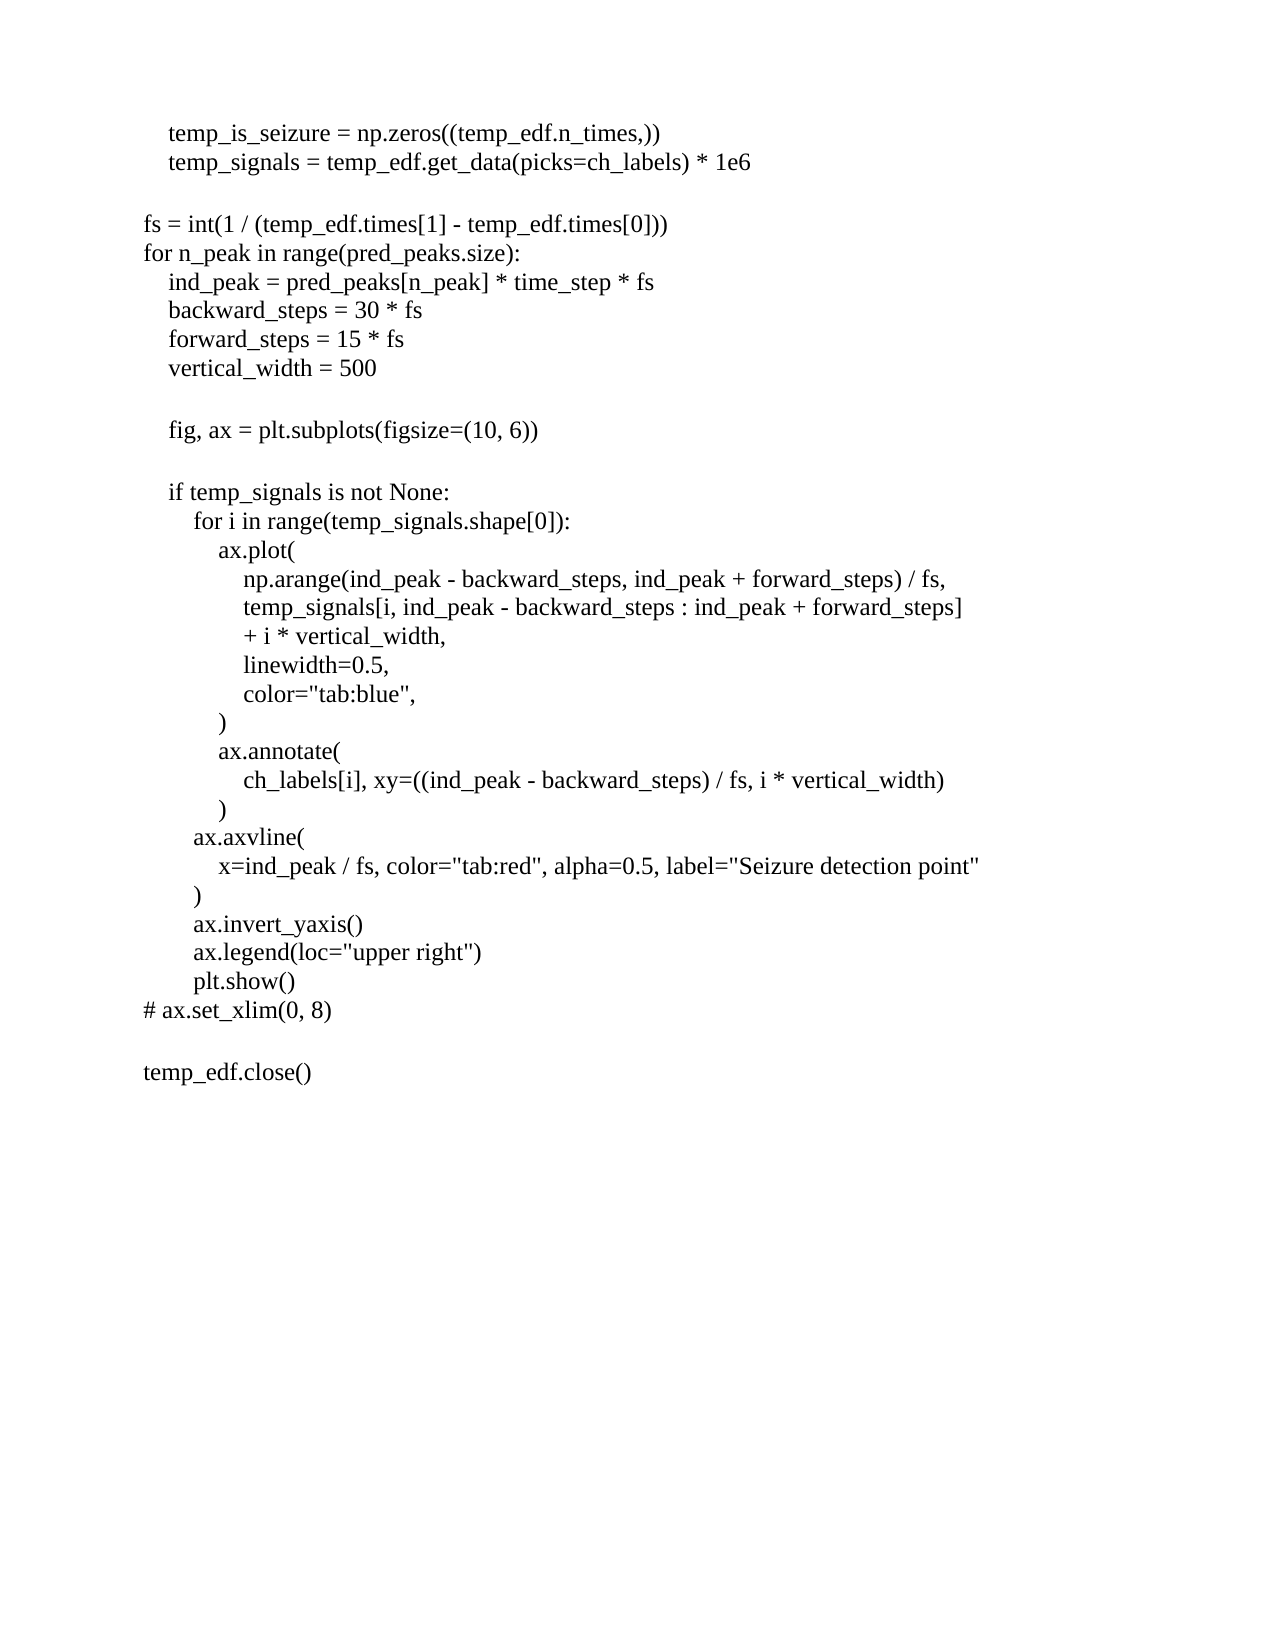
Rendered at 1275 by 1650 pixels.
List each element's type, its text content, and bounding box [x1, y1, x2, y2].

text temp_is_seizure = np.zeros((temp_edf.n_times,)) [118, 118, 1157, 147]
text x=ind_peak / fs, color="tab:red", alpha=0.5, label="Seizure detection point" [118, 851, 1157, 880]
text ax.invert_yaxis() [118, 909, 1157, 937]
text for i in range(temp_signals.shape[0]): [118, 506, 1157, 535]
text if temp_signals is not None: [118, 477, 1157, 506]
text ax.legend(loc="upper right") [118, 937, 1157, 966]
text + i * vertical_width, [118, 621, 1157, 650]
text np.arange(ind_peak - backward_steps, ind_peak + forward_steps) / fs, [118, 564, 1157, 592]
text temp_edf.close() [118, 1057, 1157, 1086]
text forward_steps = 15 * fs [118, 324, 1157, 353]
text # ax.set_xlim(0, 8) [118, 995, 1157, 1024]
text ) [118, 880, 1157, 909]
text ax.axvline( [118, 822, 1157, 851]
text plt.show() [118, 966, 1157, 995]
text ) [118, 707, 1157, 736]
text ch_labels[i], xy=((ind_peak - backward_steps) / fs, i * vertical_width) [118, 765, 1157, 794]
text linewidth=0.5, [118, 650, 1157, 679]
text ) [118, 794, 1157, 822]
text backward_steps = 30 * fs [118, 295, 1157, 324]
text ax.annotate( [118, 736, 1157, 765]
text temp_signals[i, ind_peak - backward_steps : ind_peak + forward_steps] [118, 592, 1157, 621]
text color="tab:blue", [118, 679, 1157, 707]
text vertical_width = 500 [118, 353, 1157, 382]
text fig, ax = plt.subplots(figsize=(10, 6)) [118, 415, 1157, 444]
text for n_peak in range(pred_peaks.size): [118, 238, 1157, 267]
text temp_signals = temp_edf.get_data(picks=ch_labels) * 1e6 [118, 147, 1157, 176]
text ind_peak = pred_peaks[n_peak] * time_step * fs [118, 267, 1157, 295]
text ax.plot( [118, 535, 1157, 564]
text fs = int(1 / (temp_edf.times[1] - temp_edf.times[0])) [118, 209, 1157, 238]
